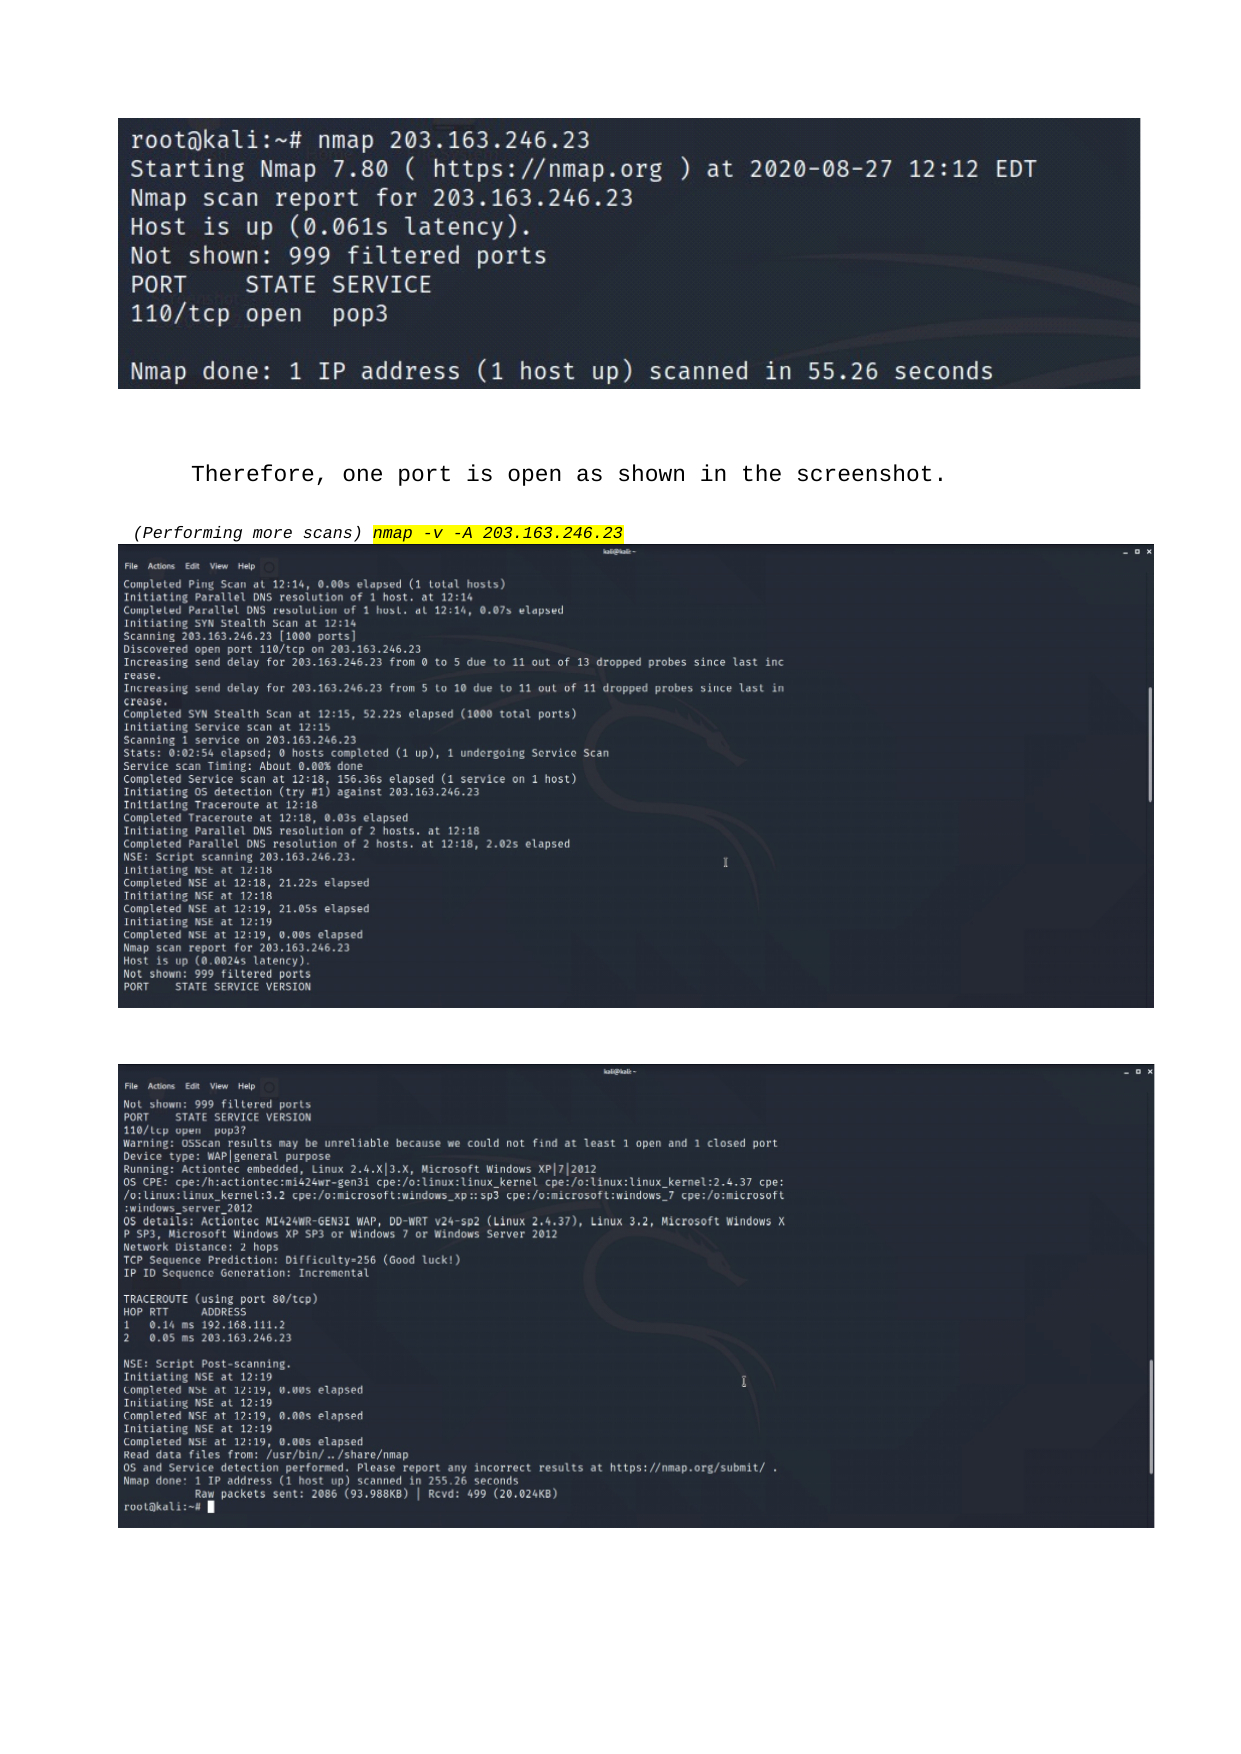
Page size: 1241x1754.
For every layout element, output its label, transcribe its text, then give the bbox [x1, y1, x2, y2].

text (Performing more scans) nmap -v -A 203.163.246.23 [133, 525, 1122, 544]
text Therefore, one port is open as shown in the screenshot. [191, 463, 1122, 489]
